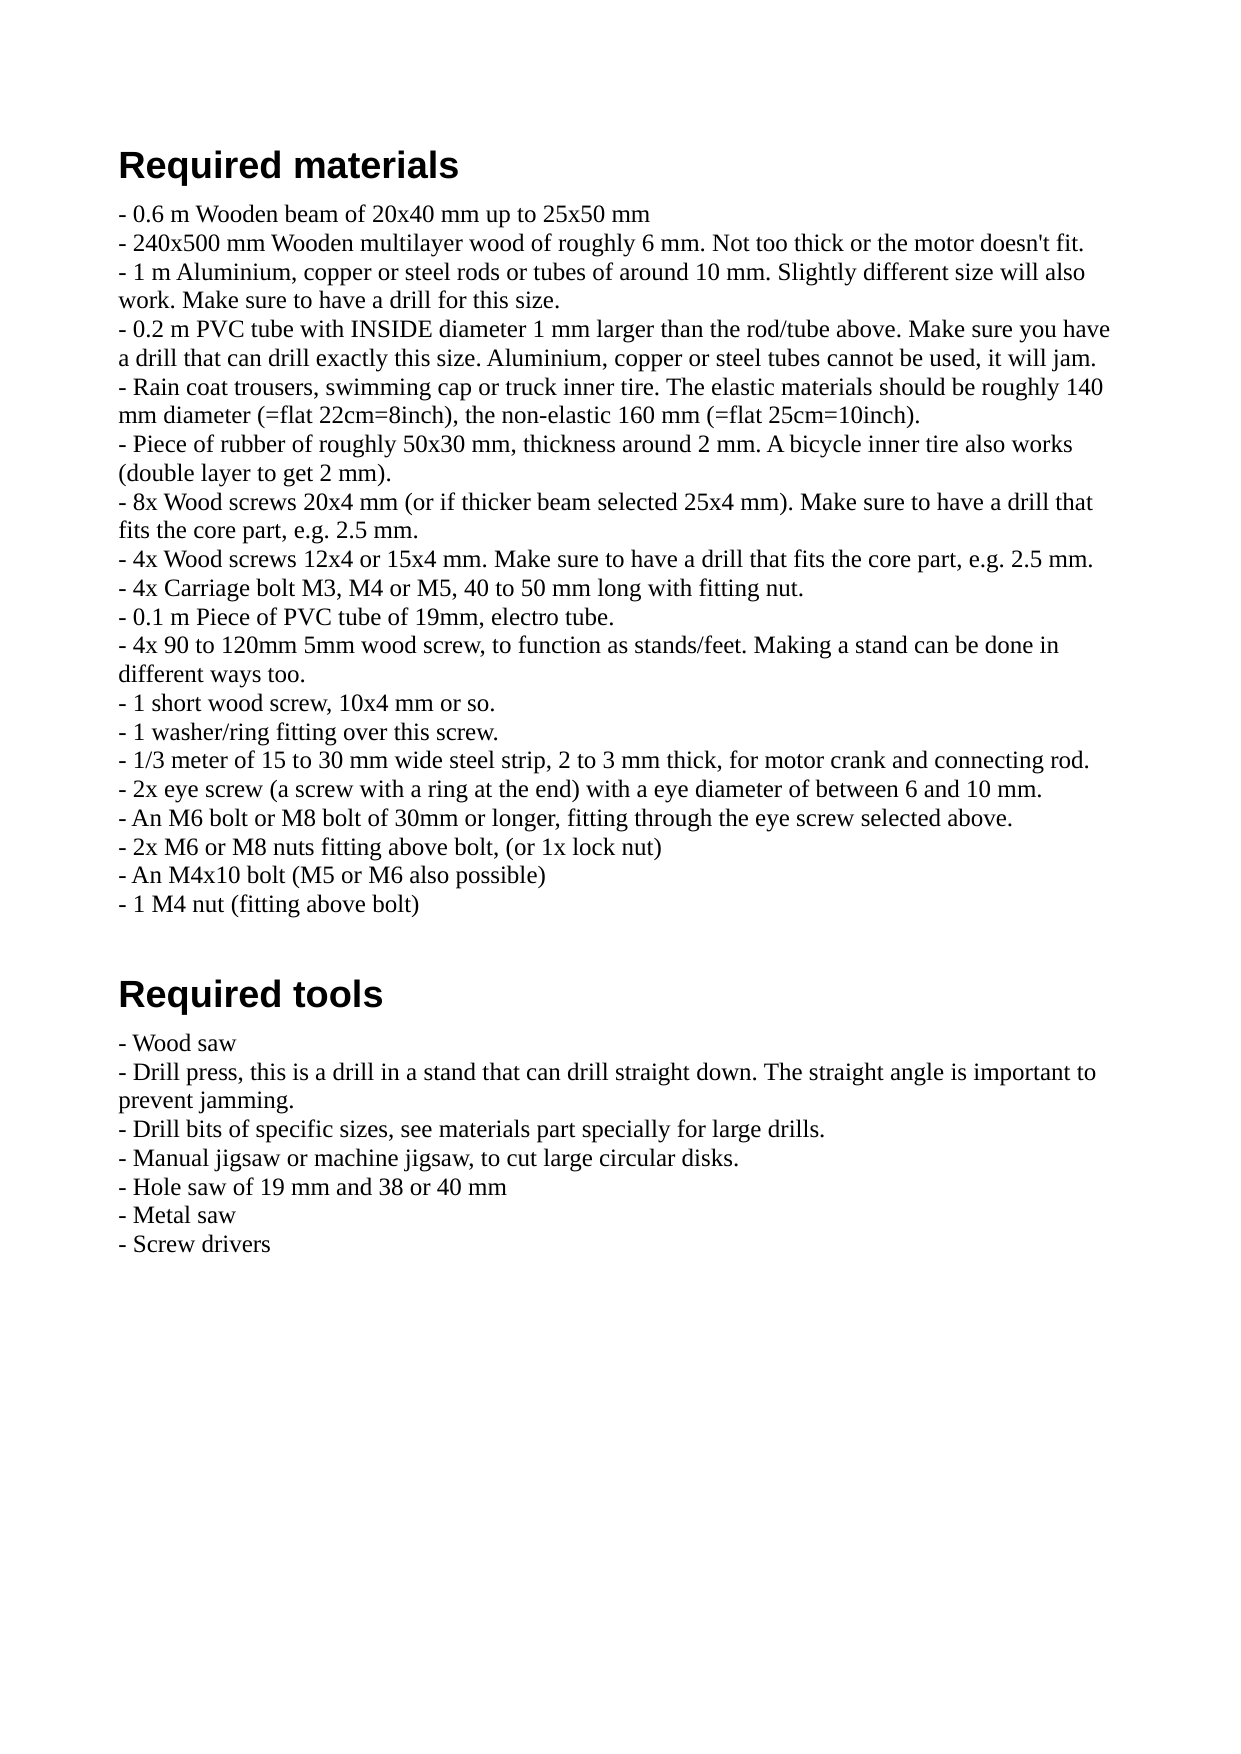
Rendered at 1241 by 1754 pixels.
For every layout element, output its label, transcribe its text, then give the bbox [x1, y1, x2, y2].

text - 1 M4 nut (fitting above bolt) [118, 889, 1122, 918]
text - Manual jigsaw or machine jigsaw, to cut large circular disks. [118, 1143, 1122, 1172]
text - Wood saw [118, 1028, 1122, 1057]
text - 4x Carriage bolt M3, M4 or M5, 40 to 50 mm long with fitting nut. [118, 573, 1122, 602]
text - 2x M6 or M8 nuts fitting above bolt, (or 1x lock nut) [118, 832, 1122, 861]
text - 0.1 m Piece of PVC tube of 19mm, electro tube. [118, 602, 1122, 631]
text - An M6 bolt or M8 bolt of 30mm or longer, fitting through the eye screw selected above. [118, 803, 1122, 832]
text - 1 short wood screw, 10x4 mm or so. [118, 688, 1122, 717]
text - Screw drivers [118, 1229, 1122, 1258]
text - 240x500 mm Wooden multilayer wood of roughly 6 mm. Not too thick or the motor doesn't fit. [118, 228, 1122, 257]
text - 0.2 m PVC tube with INSIDE diameter 1 mm larger than the rod/tube above. Make sure you have a drill that can drill exactly this size. Aluminium, copper or steel tubes cannot be used, it will jam. [118, 314, 1122, 372]
subtitle Required materials [118, 143, 1122, 187]
text - 1/3 meter of 15 to 30 mm wide steel strip, 2 to 3 mm thick, for motor crank and connecting rod. [118, 746, 1122, 774]
text - Piece of rubber of roughly 50x30 mm, thickness around 2 mm. A bicycle inner tire also works (double layer to get 2 mm). [118, 429, 1122, 487]
text - 1 m Aluminium, copper or steel rods or tubes of around 10 mm. Slightly different size will also work. Make sure to have a drill for this size. [118, 257, 1122, 314]
text - Drill bits of specific sizes, see materials part specially for large drills. [118, 1114, 1122, 1143]
text - Drill press, this is a drill in a stand that can drill straight down. The straight angle is important to prevent jamming. [118, 1057, 1122, 1114]
text - Hole saw of 19 mm and 38 or 40 mm [118, 1172, 1122, 1200]
text - 4x Wood screws 12x4 or 15x4 mm. Make sure to have a drill that fits the core part, e.g. 2.5 mm. [118, 544, 1122, 573]
text - Rain coat trousers, swimming cap or truck inner tire. The elastic materials should be roughly 140 mm diameter (=flat 22cm=8inch), the non-elastic 160 mm (=flat 25cm=10inch). [118, 372, 1122, 429]
text - 8x Wood screws 20x4 mm (or if thicker beam selected 25x4 mm). Make sure to have a drill that fits the core part, e.g. 2.5 mm. [118, 487, 1122, 544]
text - 2x eye screw (a screw with a ring at the end) with a eye diameter of between 6 and 10 mm. [118, 774, 1122, 803]
text - Metal saw [118, 1200, 1122, 1229]
text - 4x 90 to 120mm 5mm wood screw, to function as stands/feet. Making a stand can be done in different ways too. [118, 631, 1122, 688]
text - An M4x10 bolt (M5 or M6 also possible) [118, 861, 1122, 889]
text - 1 washer/ring fitting over this screw. [118, 717, 1122, 746]
subtitle Required tools [118, 972, 1122, 1015]
text - 0.6 m Wooden beam of 20x40 mm up to 25x50 mm [118, 199, 1122, 228]
